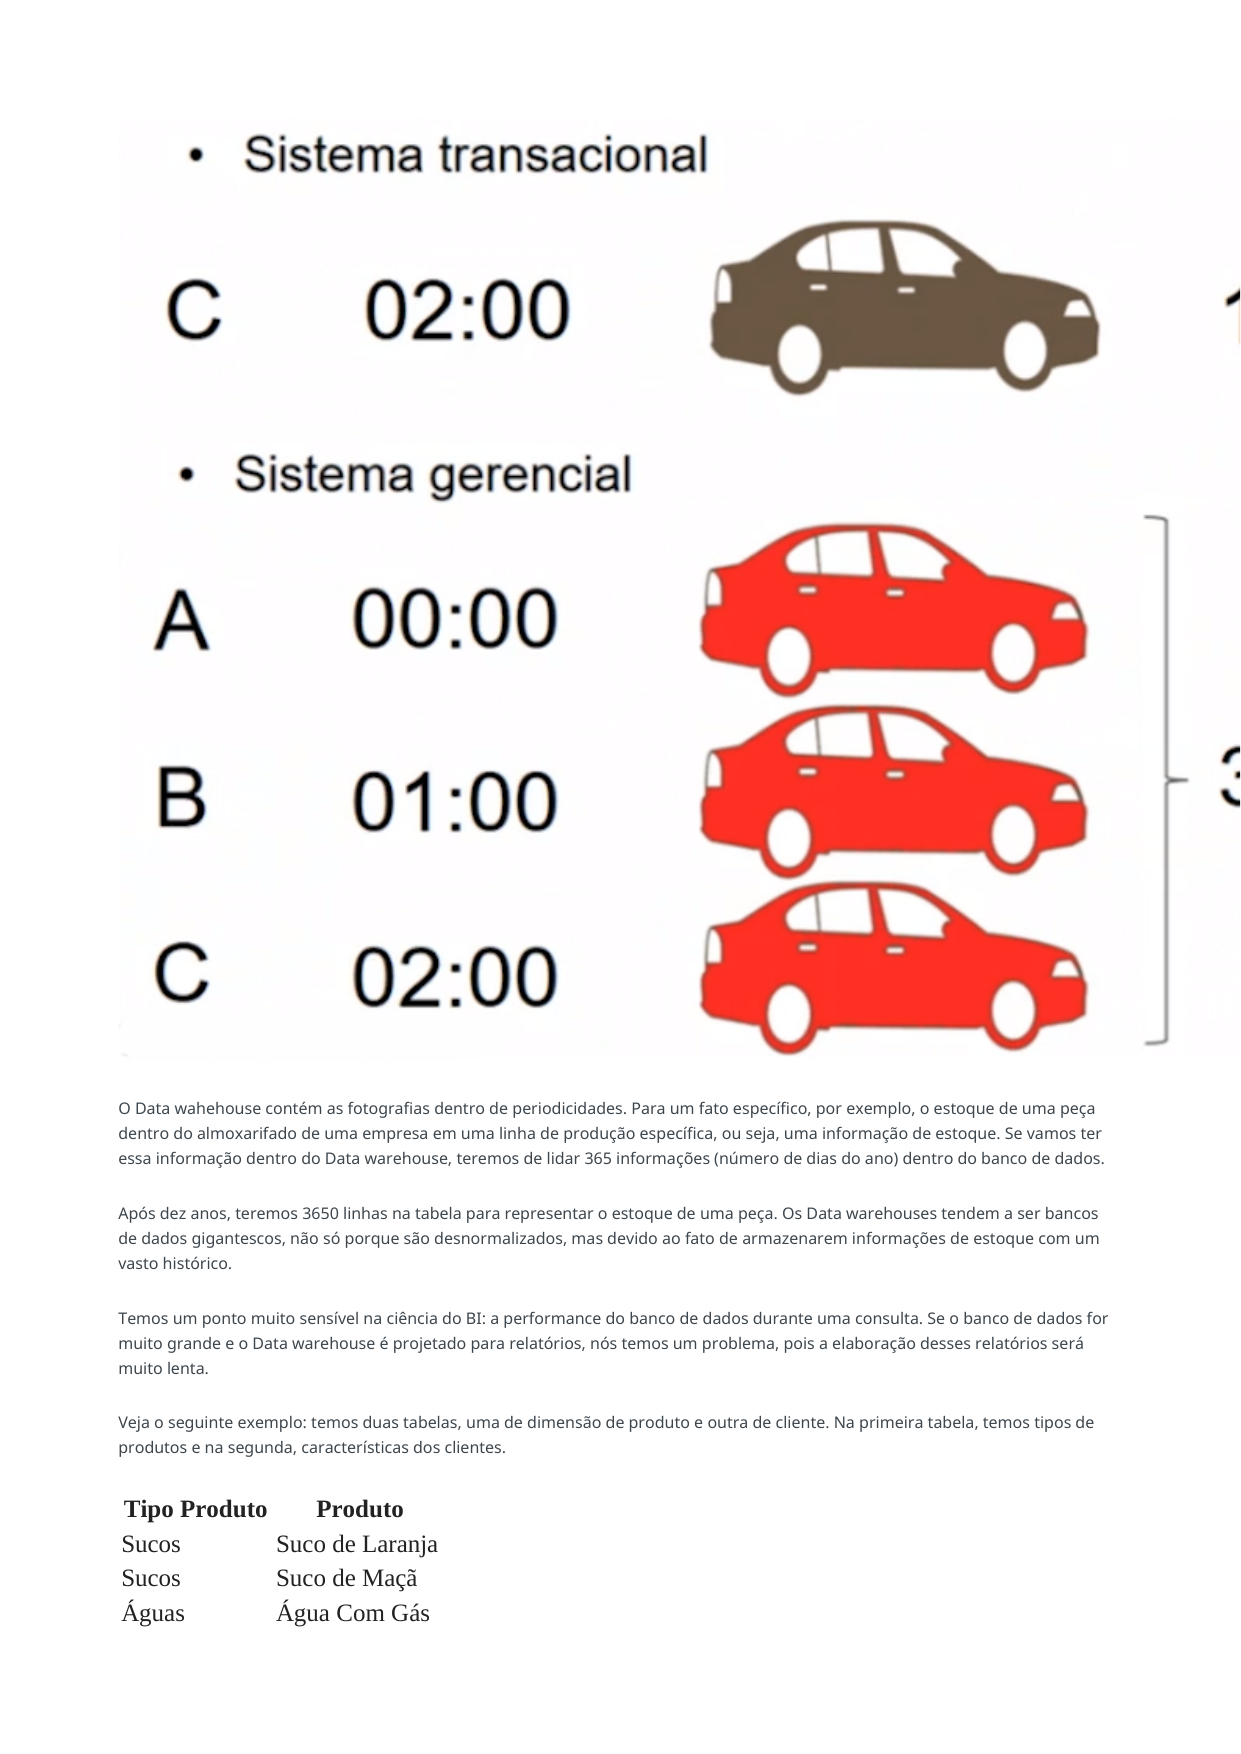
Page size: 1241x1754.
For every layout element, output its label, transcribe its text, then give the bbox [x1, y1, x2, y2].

table_cell Sucos [118, 1561, 273, 1595]
table_header Tipo Produto [118, 1491, 273, 1526]
text O Data wahehouse contém as fotografias dentro de periodicidades. Para um fato específico, por exemplo, o estoque de uma peça dentro do almoxarifado de uma empresa em uma linha de produção específica, ou seja, uma informação de estoque. Se vamos ter essa informação dentro do Data warehouse, teremos de lidar 365 informações (número de dias do ano) dentro do banco de dados. [118, 1097, 1122, 1169]
table_cell Suco de Maçã [273, 1561, 447, 1595]
text Veja o seguinte exemplo: temos duas tabelas, uma de dimensão de produto e outra de cliente. Na primeira tabela, temos tipos de produtos e na segunda, características dos clientes. [118, 1412, 1122, 1459]
text Temos um ponto muito sensível na ciência do BI: a performance do banco de dados durante uma consulta. Se o banco de dados for muito grande e o Data warehouse é projetado para relatórios, nós temos um problema, pois a elaboração desses relatórios será muito lenta. [118, 1307, 1122, 1379]
picture [118, 118, 1241, 1064]
table_cell Água Com Gás [273, 1595, 447, 1630]
table_header Produto [273, 1491, 447, 1526]
text Após dez anos, teremos 3650 linhas na tabela para representar o estoque de uma peça. Os Data warehouses tendem a ser bancos de dados gigantescos, não só porque são desnormalizados, mas devido ao fato de armazenarem informações de estoque com um vasto histórico. [118, 1202, 1122, 1274]
table_cell Águas [118, 1595, 273, 1630]
table_cell Sucos [118, 1526, 273, 1561]
table_cell Suco de Laranja [273, 1526, 447, 1561]
